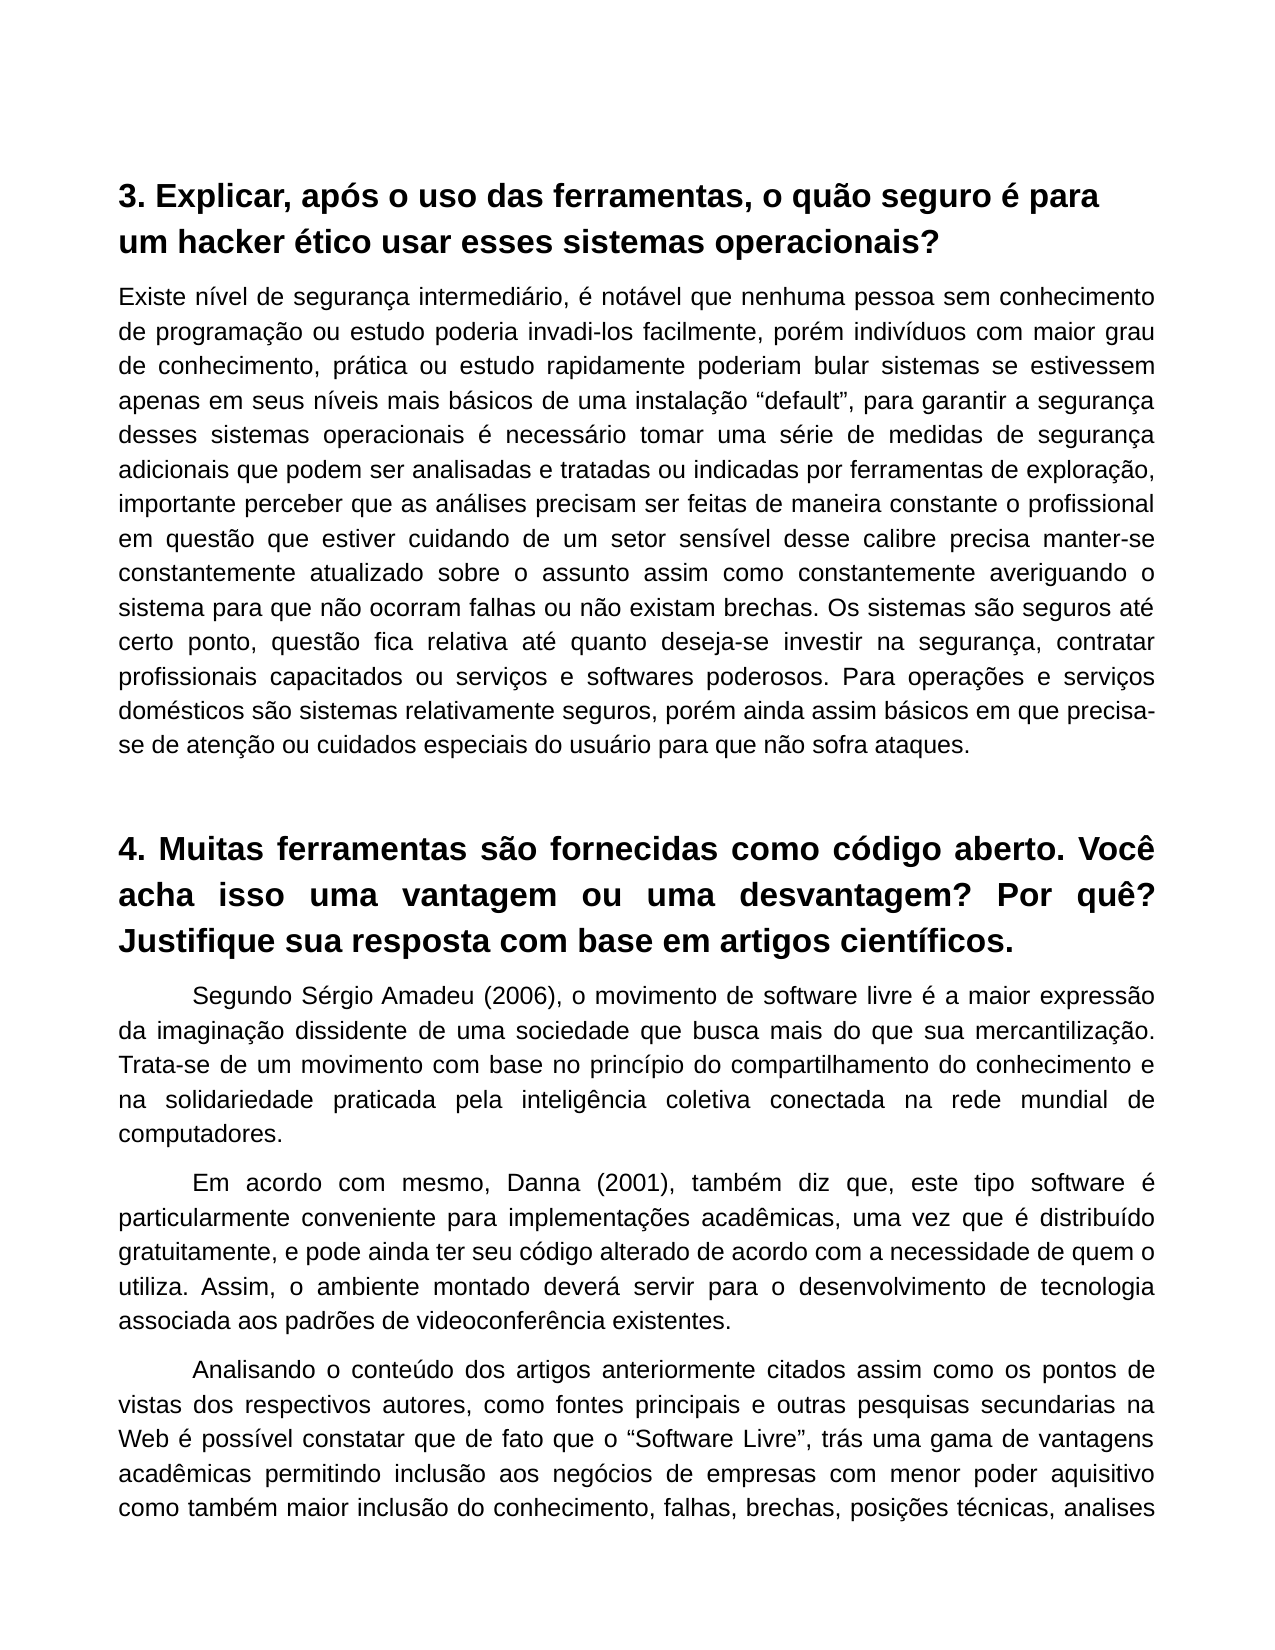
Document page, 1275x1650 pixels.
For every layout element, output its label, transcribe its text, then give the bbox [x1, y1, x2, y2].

text 3. Explicar, após o uso das ferramentas, o quão seguro é para um hacker ético usar esses sistemas operacionais? [118, 176, 1157, 260]
text Existe nível de segurança intermediário, é notável que nenhuma pessoa sem conhecimento de programação ou estudo poderia invadi-los facilmente, porém indivíduos com maior grau de conhecimento, prática ou estudo rapidamente poderiam bular sistemas se estivessem apenas em seus níveis mais básicos de uma instalação “default”, para garantir a segurança desses sistemas operacionais é necessário tomar uma série de medidas de segurança adicionais que podem ser analisadas e tratadas ou indicadas por ferramentas de exploração, importante perceber que as análises precisam ser feitas de maneira constante o profissional em questão que estiver cuidando de um setor sensível desse calibre precisa manter-se constantemente atualizado sobre o assunto assim como constantemente averiguando o sistema para que não ocorram falhas ou não existam brechas. Os sistemas são seguros até certo ponto, questão fica relativa até quanto deseja-se investir na segurança, contratar profissionais capacitados ou serviços e softwares poderosos. Para operações e serviços domésticos são sistemas relativamente seguros, porém ainda assim básicos em que precisa-se de atenção ou cuidados especiais do usuário para que não sofra ataques. [118, 282, 1157, 759]
text Analisando o conteúdo dos artigos anteriormente citados assim como os pontos de vistas dos respectivos autores, como fontes principais e outras pesquisas secundarias na Web é possível constatar que de fato que o “Software Livre”, trás uma gama de vantagens acadêmicas permitindo inclusão aos negócios de empresas com menor poder aquisitivo como também maior inclusão do conhecimento, falhas, brechas, posições técnicas, analises [118, 1355, 1157, 1522]
text Em acordo com mesmo, Danna (2001), também diz que, este tipo software é particularmente conveniente para implementações acadêmicas, uma vez que é distribuído gratuitamente, e pode ainda ter seu código alterado de acordo com a necessidade de quem o utiliza. Assim, o ambiente montado deverá servir para o desenvolvimento de tecnologia associada aos padrões de videoconferência existentes. [118, 1168, 1157, 1335]
text 4. Muitas ferramentas são fornecidas como código aberto. Você acha isso uma vantagem ou uma desvantagem? Por quê? Justifique sua resposta com base em artigos científicos. [118, 829, 1157, 959]
text Segundo Sérgio Amadeu (2006), o movimento de software livre é a maior expressão da imaginação dissidente de uma sociedade que busca mais do que sua mercantilização. Trata-se de um movimento com base no princípio do compartilhamento do conhecimento e na solidariedade praticada pela inteligência coletiva conectada na rede mundial de computadores. [118, 981, 1157, 1148]
